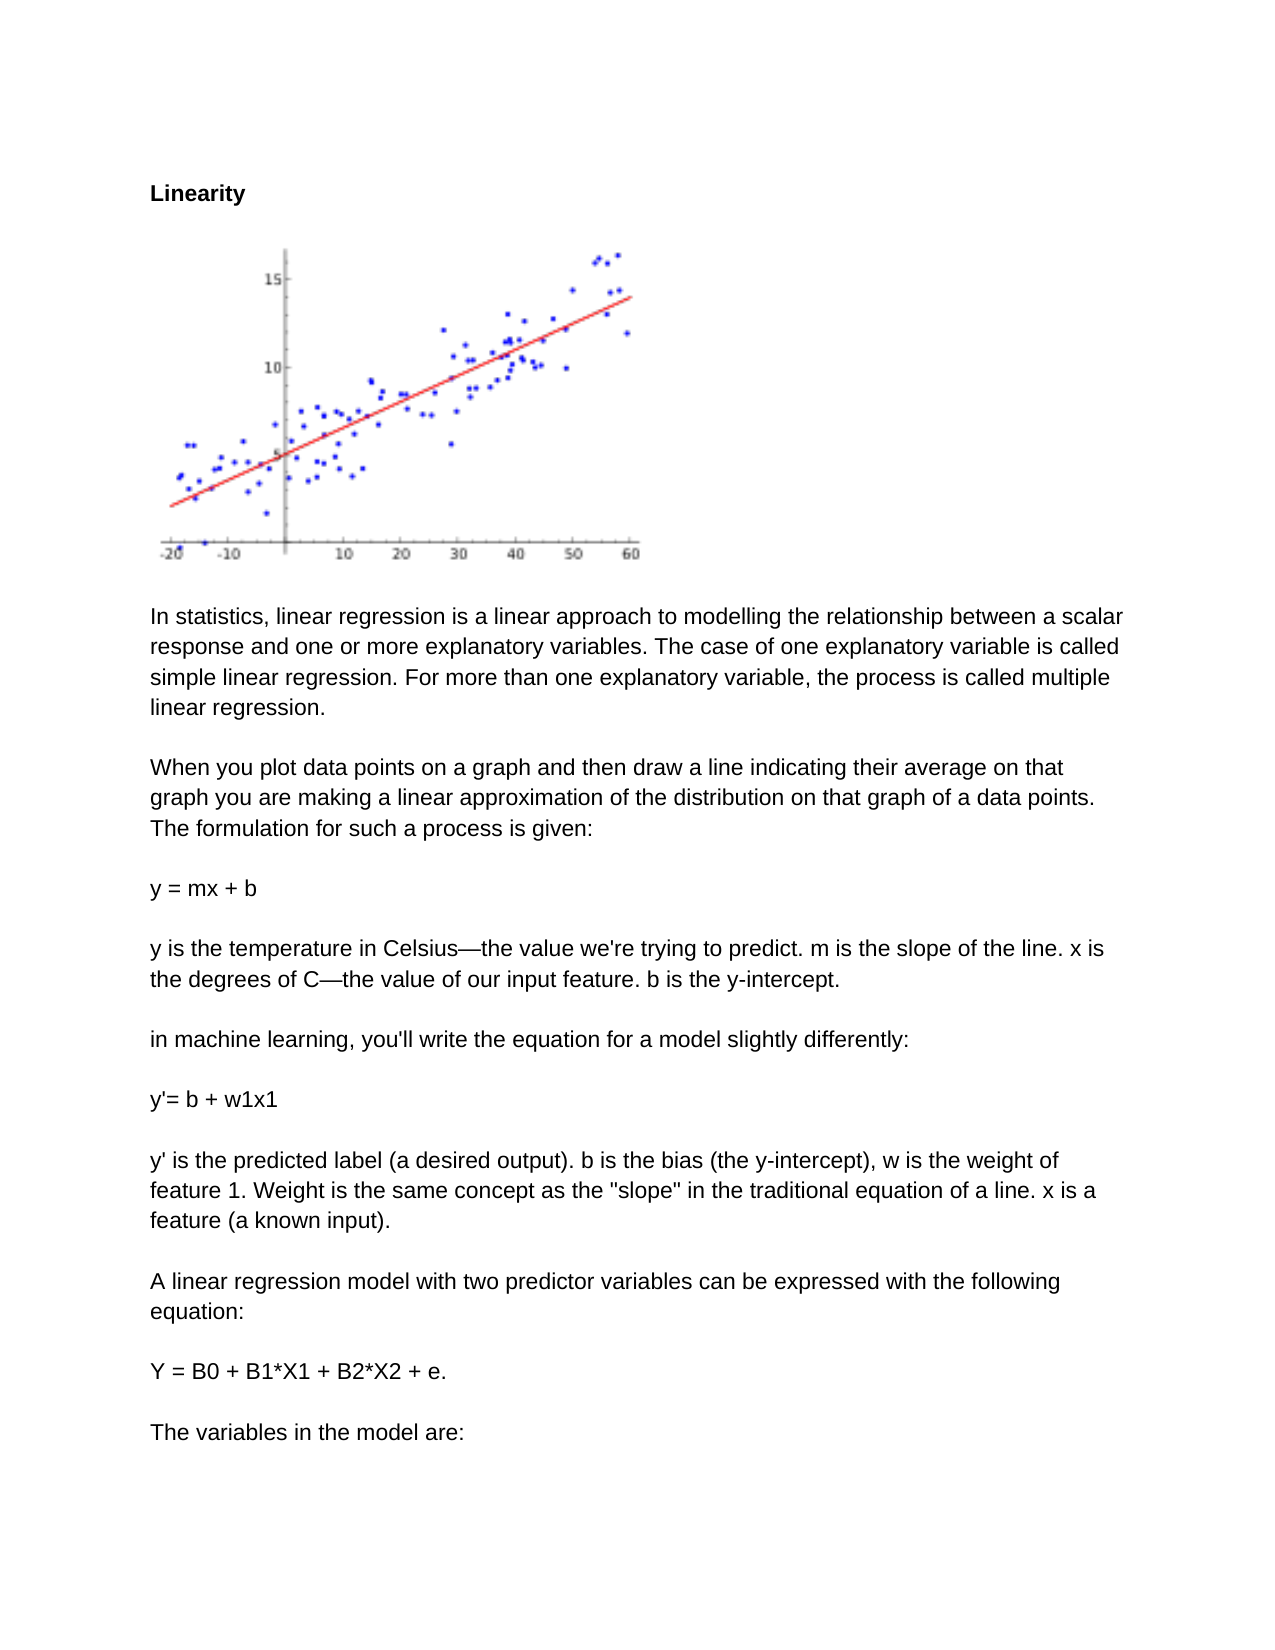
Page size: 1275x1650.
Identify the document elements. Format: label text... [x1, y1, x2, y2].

text In statistics, linear regression is a linear approach to modelling the relationship between a scalar response and one or more explanatory variables. The case of one explanatory variable is called simple linear regression. For more than one explanatory variable, the process is called multiple linear regression. [150, 573, 1125, 720]
text Linearity [150, 180, 1125, 207]
text When you plot data points on a graph and then draw a line indicating their average on that graph you are making a linear approximation of the distribution on that graph of a data points. The formulation for such a process is given: y = mx + b y is the temperature in Celsius—the value we're trying to predict. m is the slope of the line. x is the degrees of C—the value of our input feature. b is the y-intercept. in machine learning, you'll write the equation for a model slightly differently: y'= b + w1x1 y' is the predicted label (a desired output). b is the bias (the y-intercept), w is the weight of feature 1. Weight is the same concept as the "slope" in the traditional equation of a line. x is a feature (a known input). A linear regression model with two predictor variables can be expressed with the following equation: Y = B0 + B1*X1 + B2*X2 + e. The variables in the model are: [150, 724, 1125, 1475]
picture [150, 240, 649, 569]
